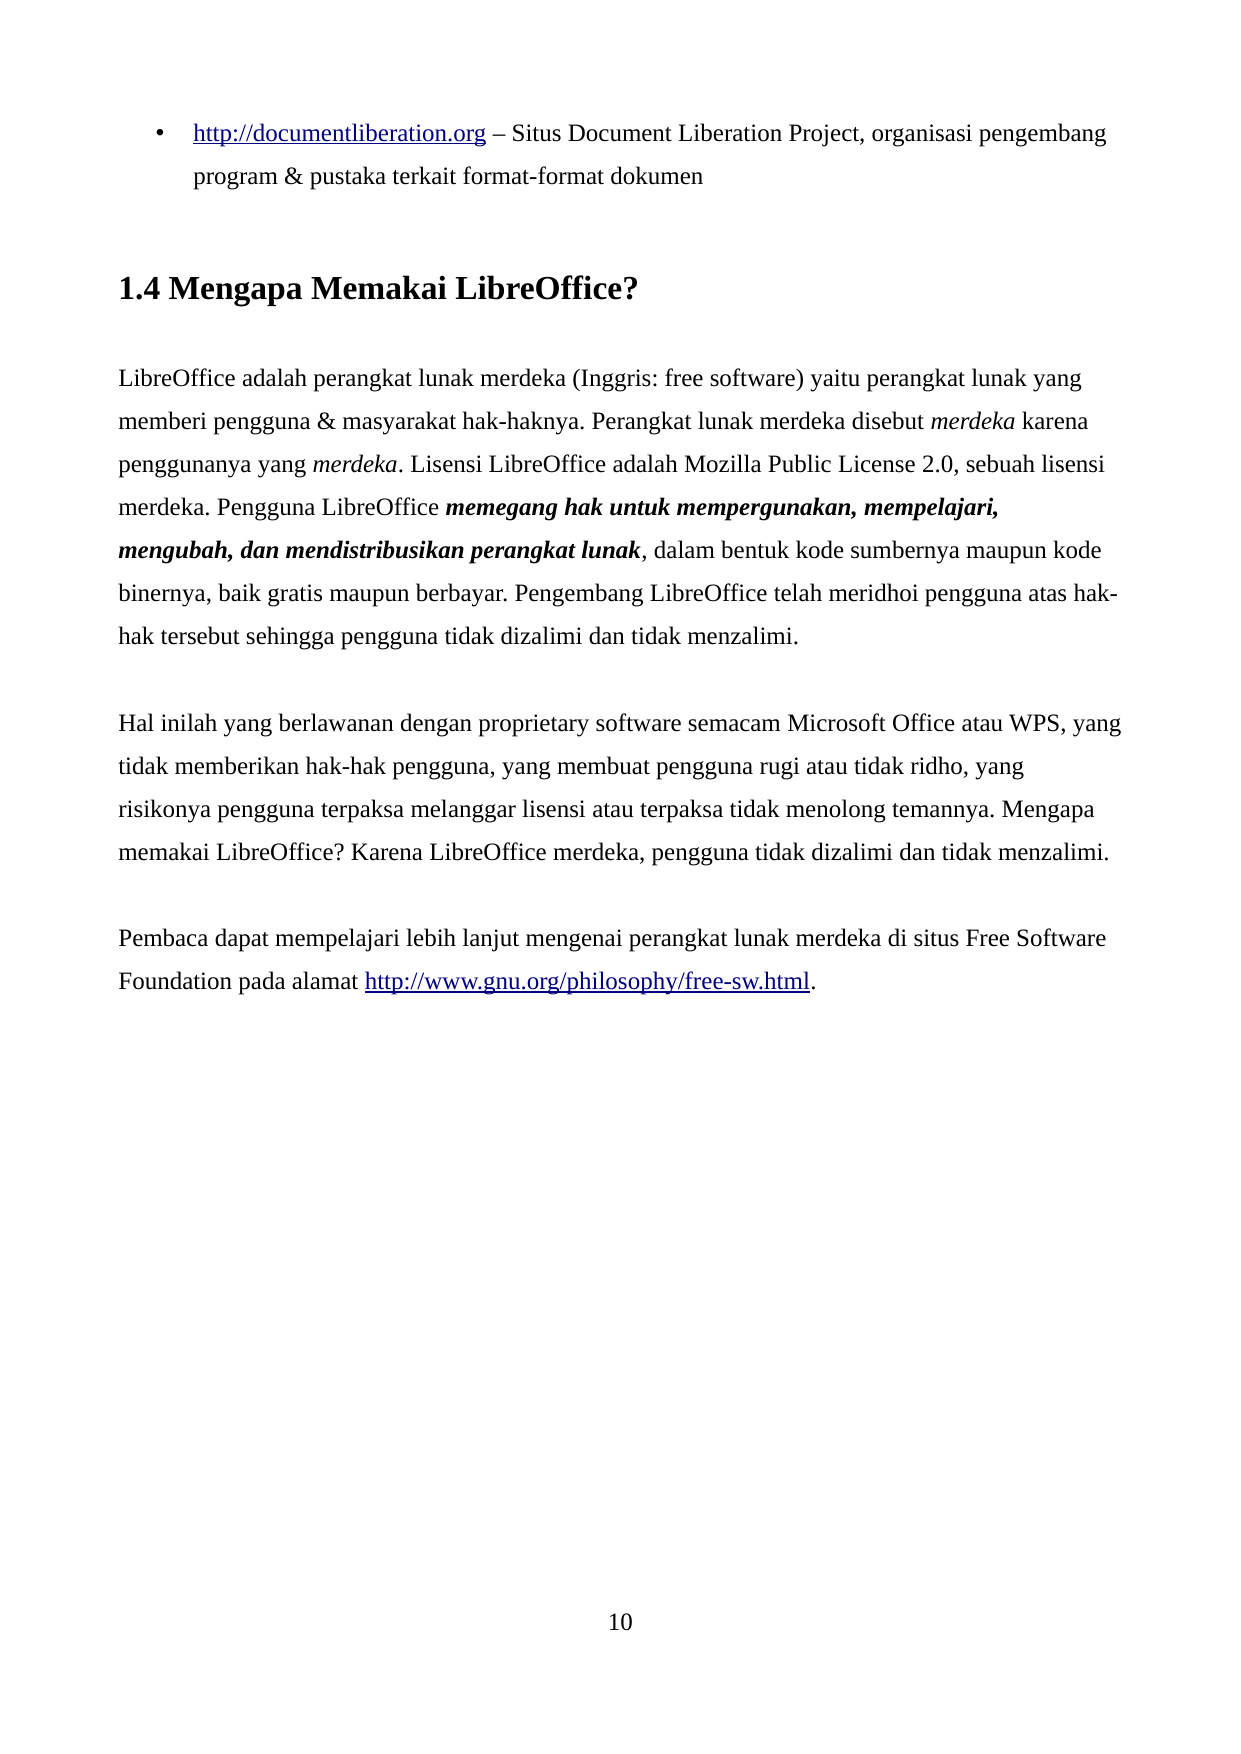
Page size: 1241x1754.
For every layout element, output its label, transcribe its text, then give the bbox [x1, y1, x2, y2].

list http://documentliberation.org – Situs Document Liberation Project, organisasi pengembang program & pustaka terkait format-format dokumen [156, 118, 1122, 190]
subtitle 1.4 Mengapa Memakai LibreOffice? [118, 268, 1122, 307]
text LibreOffice adalah perangkat lunak merdeka (Inggris: free software) yaitu perangkat lunak yang memberi pengguna & masyarakat hak-haknya. Perangkat lunak merdeka disebut merdeka karena penggunanya yang merdeka. Lisensi LibreOffice adalah Mozilla Public License 2.0, sebuah lisensi merdeka. Pengguna LibreOffice memegang hak untuk mempergunakan, mempelajari, mengubah, dan mendistribusikan perangkat lunak, dalam bentuk kode sumbernya maupun kode binernya, baik gratis maupun berbayar. Pengembang LibreOffice telah meridhoi pengguna atas hak-hak tersebut sehingga pengguna tidak dizalimi dan tidak menzalimi. [118, 363, 1122, 650]
text Pembaca dapat mempelajari lebih lanjut mengenai perangkat lunak merdeka di situs Free Software Foundation pada alamat http://www.gnu.org/philosophy/free-sw.html. [118, 923, 1122, 995]
text Hal inilah yang berlawanan dengan proprietary software semacam Microsoft Office atau WPS, yang tidak memberikan hak-hak pengguna, yang membuat pengguna rugi atau tidak ridho, yang risikonya pengguna terpaksa melanggar lisensi atau terpaksa tidak menolong temannya. Mengapa memakai LibreOffice? Karena LibreOffice merdeka, pengguna tidak dizalimi dan tidak menzalimi. [118, 708, 1122, 866]
